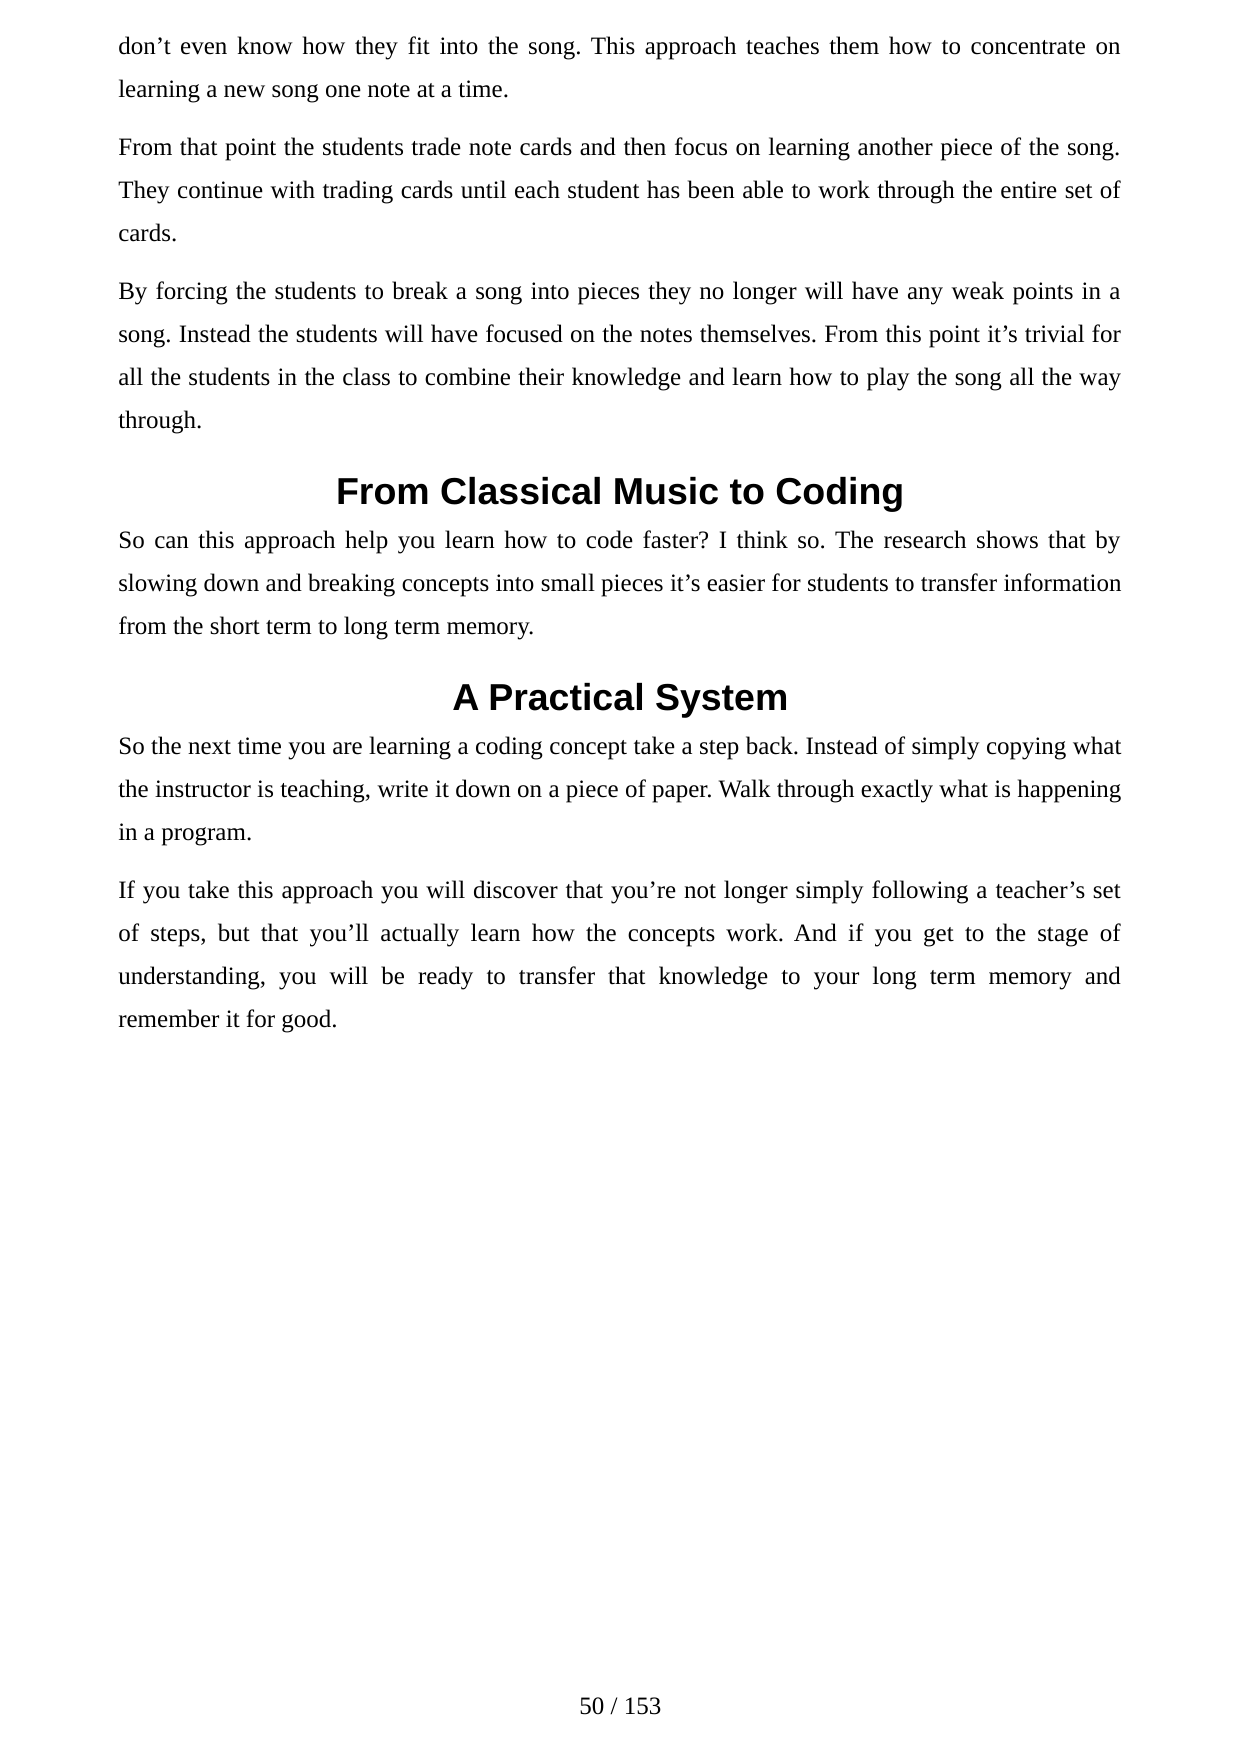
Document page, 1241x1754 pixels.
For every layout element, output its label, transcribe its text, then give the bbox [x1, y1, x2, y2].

text don’t even know how they fit into the song. This approach teaches them how to concentrate on learning a new song one note at a time. [118, 31, 1122, 103]
text So can this approach help you learn how to code faster? I think so. The research shows that by slowing down and breaking concepts into small pieces it’s easier for students to transfer information from the short term to long term memory. [118, 525, 1122, 640]
subtitle From Classical Music to Coding [118, 469, 1122, 512]
subtitle A Practical System [118, 675, 1122, 718]
text By forcing the students to break a song into pieces they no longer will have any weak points in a song. Instead the students will have focused on the notes themselves. From this point it’s trivial for all the students in the class to combine their knowledge and learn how to play the song all the way through. [118, 276, 1122, 434]
text If you take this approach you will discover that you’re not longer simply following a teacher’s set of steps, but that you’ll actually learn how the concepts work. And if you get to the stage of understanding, you will be ready to transfer that knowledge to your long term memory and remember it for good. [118, 875, 1122, 1033]
text So the next time you are learning a coding concept take a step back. Instead of simply copying what the instructor is teaching, write it down on a piece of paper. Walk through exactly what is happening in a program. [118, 731, 1122, 846]
text From that point the students trade note cards and then focus on learning another piece of the song. They continue with trading cards until each student has been able to work through the entire set of cards. [118, 132, 1122, 247]
